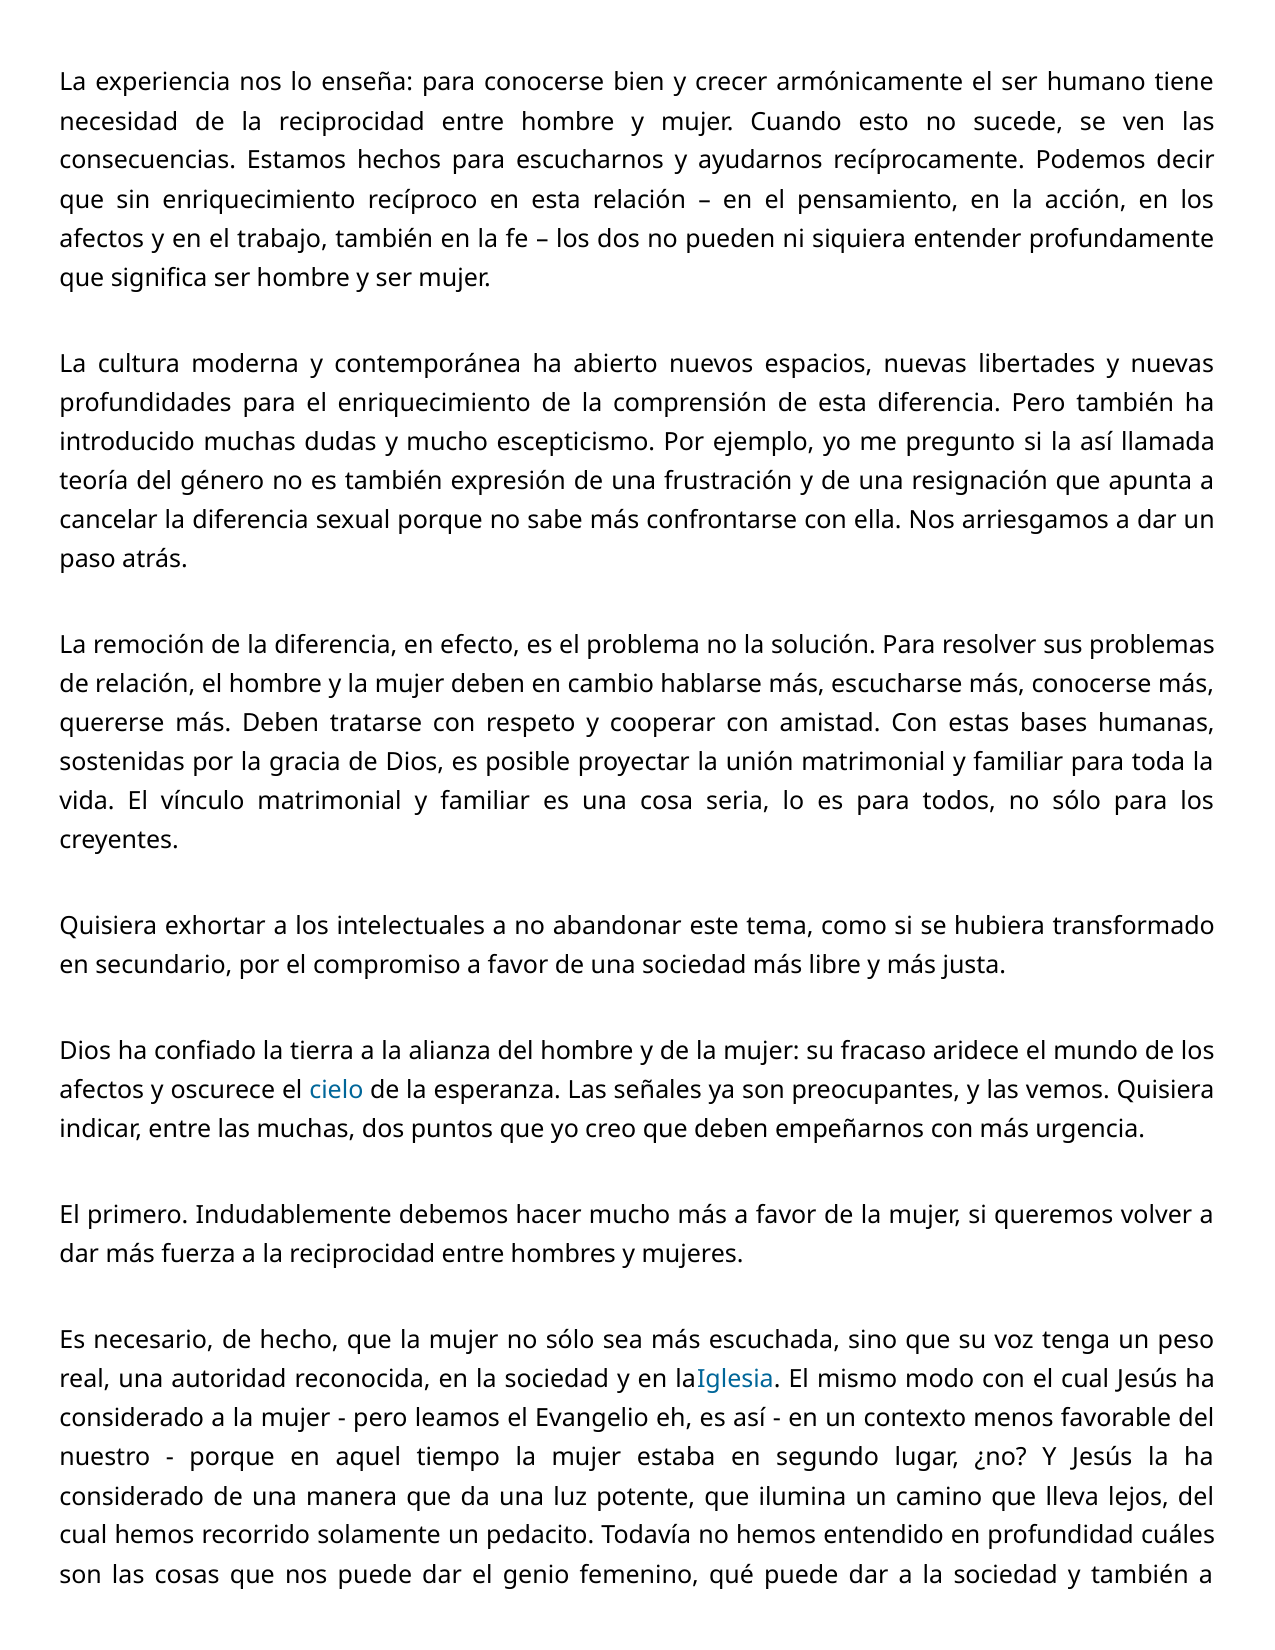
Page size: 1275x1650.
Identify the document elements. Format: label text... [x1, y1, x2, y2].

text Quisiera exhortar a los intelectuales a no abandonar este tema, como si se hubiera transformado en secundario, por el compromiso a favor de una sociedad más libre y más justa. [59, 903, 1216, 981]
text El primero. Indudablemente debemos hacer mucho más a favor de la mujer, si queremos volver a dar más fuerza a la reciprocidad entre hombres y mujeres. [59, 1192, 1216, 1270]
text La remoción de la diferencia, en efecto, es el problema no la solución. Para resolver sus problemas de relación, el hombre y la mujer deben en cambio hablarse más, escucharse más, conocerse más, quererse más. Deben tratarse con respeto y cooperar con amistad. Con estas bases humanas, sostenidas por la gracia de Dios, es posible proyectar la unión matrimonial y familiar para toda la vida. El vínculo matrimonial y familiar es una cosa seria, lo es para todos, no sólo para los creyentes. [59, 622, 1216, 856]
text La experiencia nos lo enseña: para conocerse bien y crecer armónicamente el ser humano tiene necesidad de la reciprocidad entre hombre y mujer. Cuando esto no sucede, se ven las consecuencias. Estamos hechos para escucharnos y ayudarnos recíprocamente. Podemos decir que sin enriquecimiento recíproco en esta relación – en el pensamiento, en la acción, en los afectos y en el trabajo, también en la fe – los dos no pueden ni siquiera entender profundamente que significa ser hombre y ser mujer. [59, 59, 1216, 293]
text Dios ha confiado la tierra a la alianza del hombre y de la mujer: su fracaso aridece el mundo de los afectos y oscurece el cielo de la esperanza. Las señales ya son preocupantes, y las vemos. Quisiera indicar, entre las muchas, dos puntos que yo creo que deben empeñarnos con más urgencia. [59, 1028, 1216, 1145]
text Es necesario, de hecho, que la mujer no sólo sea más escuchada, sino que su voz tenga un peso real, una autoridad reconocida, en la sociedad y en laIglesia. El mismo modo con el cual Jesús ha considerado a la mujer - pero leamos el Evangelio eh, es así - en un contexto menos favorable del nuestro - porque en aquel tiempo la mujer estaba en segundo lugar, ¿no? Y Jesús la ha considerado de una manera que da una luz potente, que ilumina un camino que lleva lejos, del cual hemos recorrido solamente un pedacito. Todavía no hemos entendido en profundidad cuáles son las cosas que nos puede dar el genio femenino, qué puede dar a la sociedad y también a [59, 1317, 1216, 1590]
text La cultura moderna y contemporánea ha abierto nuevos espacios, nuevas libertades y nuevas profundidades para el enriquecimiento de la comprensión de esta diferencia. Pero también ha introducido muchas dudas y mucho escepticismo. Por ejemplo, yo me pregunto si la así llamada teoría del género no es también expresión de una frustración y de una resignación que apunta a cancelar la diferencia sexual porque no sabe más confrontarse con ella. Nos arriesgamos a dar un paso atrás. [59, 340, 1216, 575]
